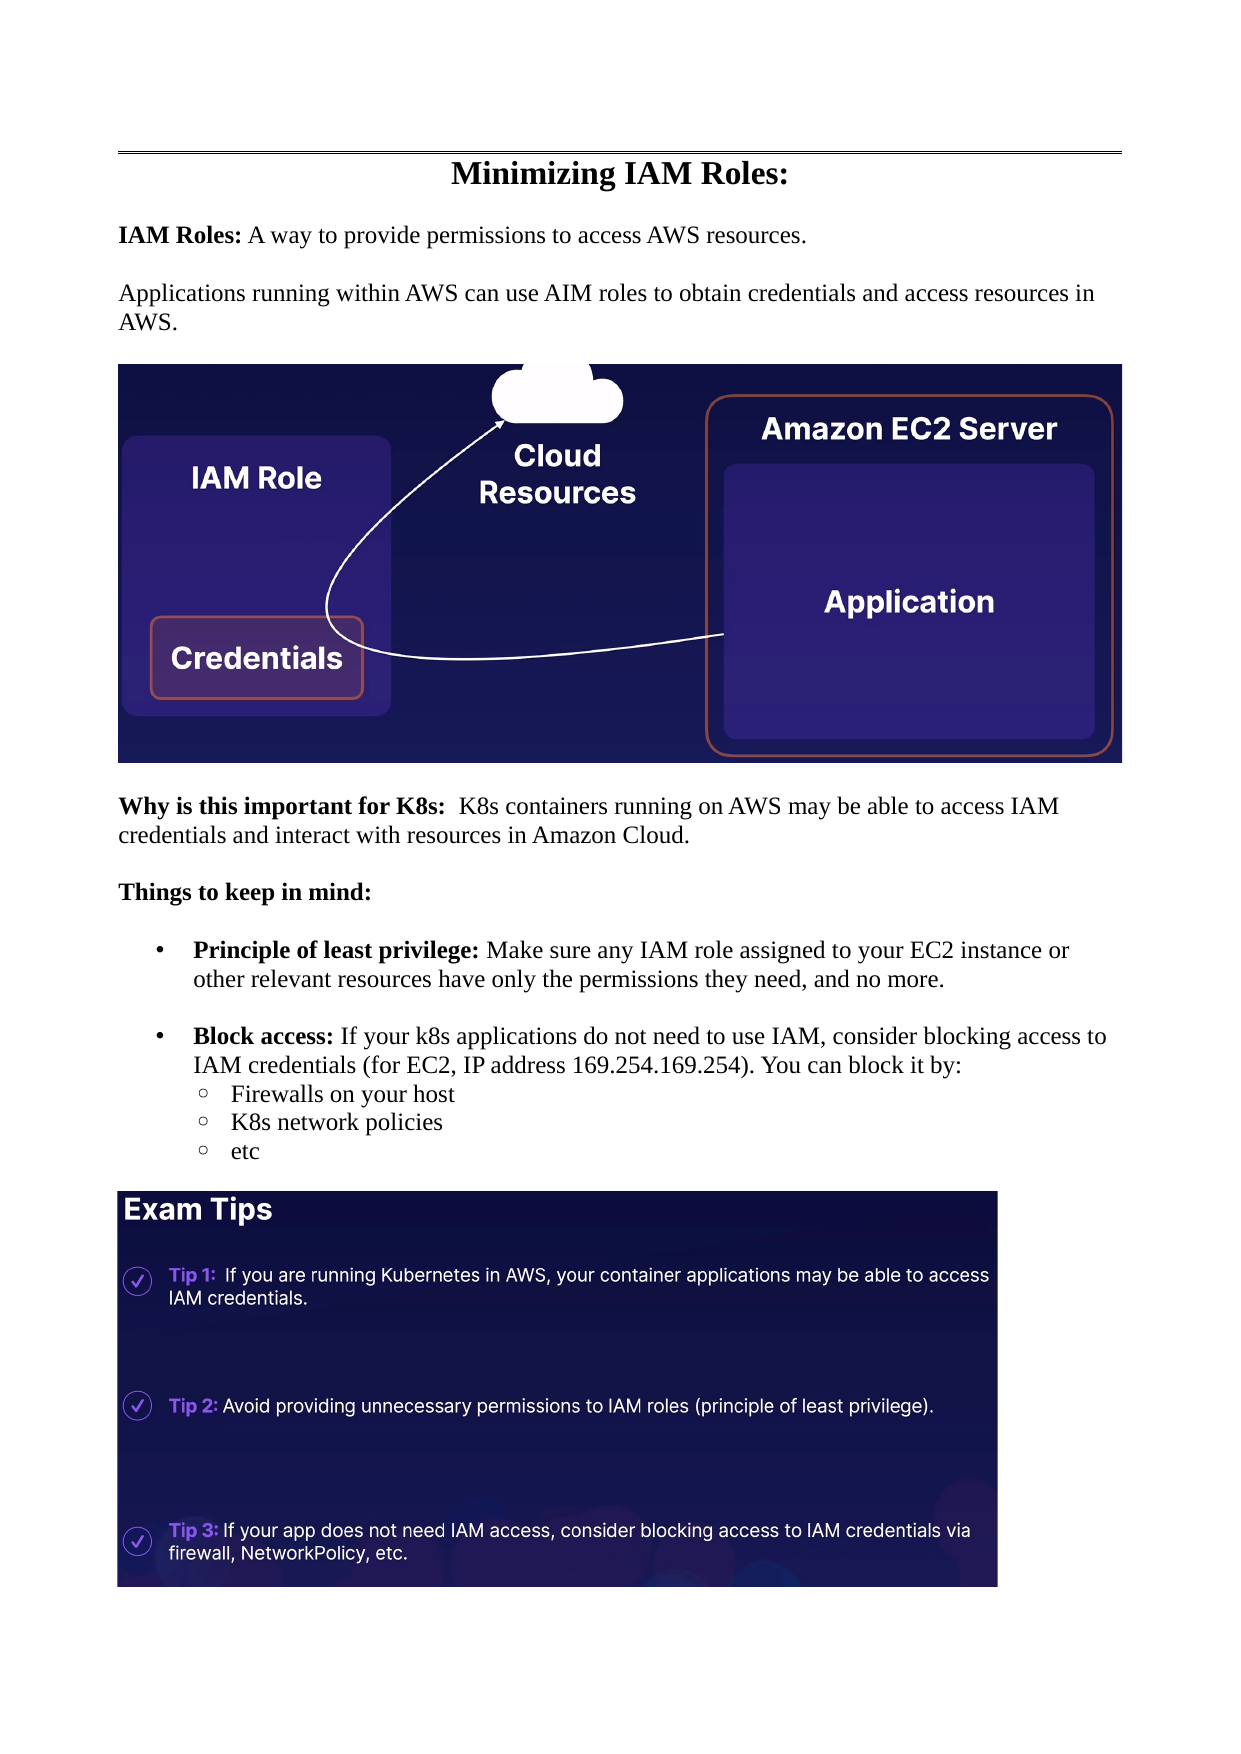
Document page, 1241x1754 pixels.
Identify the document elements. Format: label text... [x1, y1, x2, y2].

text IAM Roles: A way to provide permissions to access AWS resources. [118, 221, 1122, 249]
list Firewalls on your host [193, 1079, 1122, 1107]
text Minimizing IAM Roles: [118, 154, 1122, 192]
picture [118, 364, 1123, 763]
text Why is this important for K8s: K8s containers running on AWS may be able to access IAM credentials and interact with resources in Amazon Cloud. [118, 791, 1122, 849]
text Things to keep in mind: [118, 877, 1122, 906]
list Block access: If your k8s applications do not need to use IAM, consider blocking access to IAM credentials (for EC2, IP address 169.254.169.254). You can block it by: [156, 1021, 1122, 1079]
list Principle of least privilege: Make sure any IAM role assigned to your EC2 instance or other relevant resources have only the permissions they need, and no more. [156, 935, 1122, 992]
picture [117, 1191, 998, 1587]
text Applications running within AWS can use AIM roles to obtain credentials and access resources in AWS. [118, 278, 1122, 336]
list K8s network policies [193, 1107, 1122, 1136]
list etc [193, 1136, 1122, 1165]
